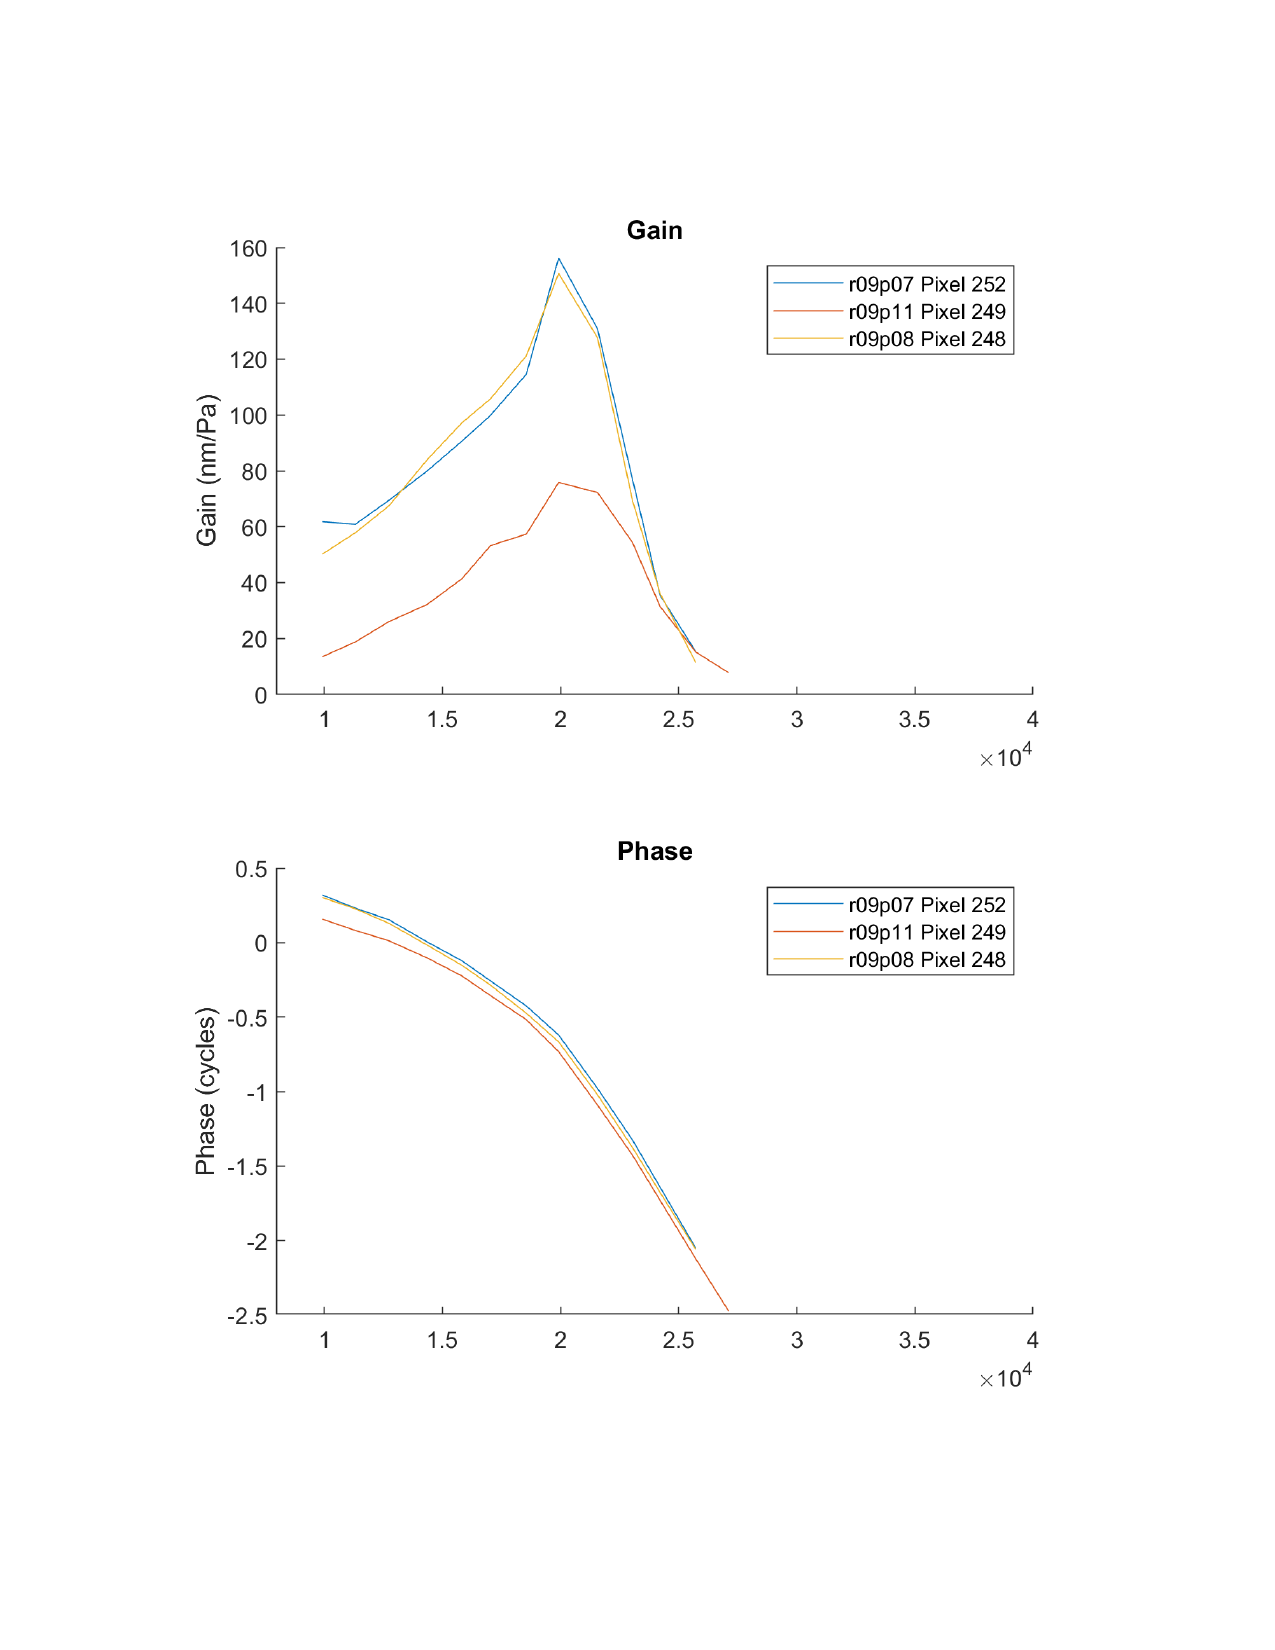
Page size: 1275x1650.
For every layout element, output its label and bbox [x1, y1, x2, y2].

picture [150, 150, 1125, 1459]
